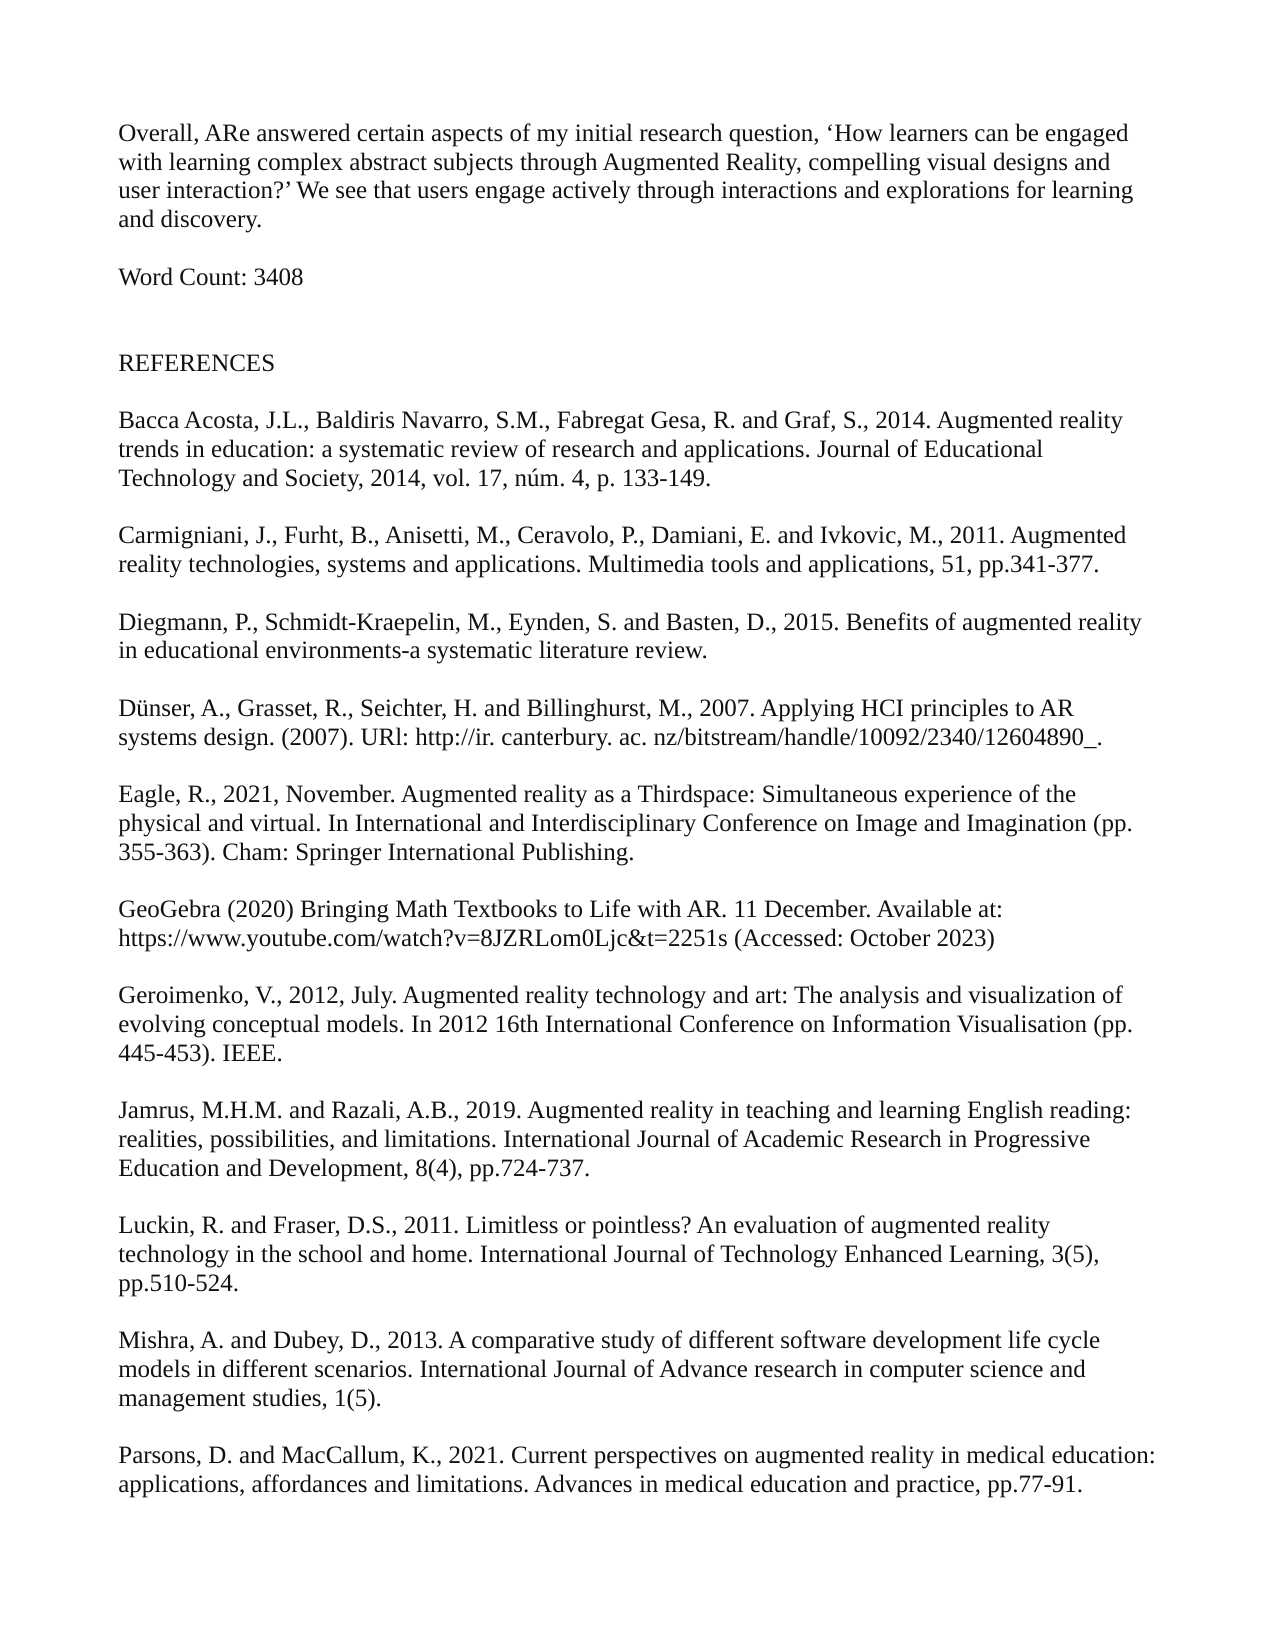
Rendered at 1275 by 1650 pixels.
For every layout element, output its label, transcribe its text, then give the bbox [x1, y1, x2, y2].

text Bacca Acosta, J.L., Baldiris Navarro, S.M., Fabregat Gesa, R. and Graf, S., 2014. Augmented reality trends in education: a systematic review of research and applications. Journal of Educational Technology and Society, 2014, vol. 17, núm. 4, p. 133-149. [118, 406, 1157, 492]
text Eagle, R., 2021, November. Augmented reality as a Thirdspace: Simultaneous experience of the physical and virtual. In International and Interdisciplinary Conference on Image and Imagination (pp. 355-363). Cham: Springer International Publishing. [118, 779, 1157, 866]
text Luckin, R. and Fraser, D.S., 2011. Limitless or pointless? An evaluation of augmented reality technology in the school and home. International Journal of Technology Enhanced Learning, 3(5), pp.510-524. [118, 1211, 1157, 1297]
text Diegmann, P., Schmidt-Kraepelin, M., Eynden, S. and Basten, D., 2015. Benefits of augmented reality in educational environments-a systematic literature review. [118, 607, 1157, 664]
text Geroimenko, V., 2012, July. Augmented reality technology and art: The analysis and visualization of evolving conceptual models. In 2012 16th International Conference on Information Visualisation (pp. 445-453). IEEE. [118, 981, 1157, 1067]
text Overall, ARe answered certain aspects of my initial research question, ‘How learners can be engaged with learning complex abstract subjects through Augmented Reality, compelling visual designs and user interaction?’ We see that users engage actively through interactions and explorations for learning and discovery. [118, 118, 1157, 233]
text REFERENCES [118, 348, 1157, 377]
text Parsons, D. and MacCallum, K., 2021. Current perspectives on augmented reality in medical education: applications, affordances and limitations. Advances in medical education and practice, pp.77-91. [118, 1441, 1157, 1498]
text GeoGebra (2020) Bringing Math Textbooks to Life with AR. 11 December. Available at: https://www.youtube.com/watch?v=8JZRLom0Ljc&t=2251s (Accessed: October 2023) [118, 894, 1157, 952]
text Dünser, A., Grasset, R., Seichter, H. and Billinghurst, M., 2007. Applying HCI principles to AR systems design. (2007). URl: http://ir. canterbury. ac. nz/bitstream/handle/10092/2340/12604890_. [118, 693, 1157, 751]
text Carmigniani, J., Furht, B., Anisetti, M., Ceravolo, P., Damiani, E. and Ivkovic, M., 2011. Augmented reality technologies, systems and applications. Multimedia tools and applications, 51, pp.341-377. [118, 521, 1157, 578]
text Word Count: 3408 [118, 262, 1157, 291]
text Jamrus, M.H.M. and Razali, A.B., 2019. Augmented reality in teaching and learning English reading: realities, possibilities, and limitations. International Journal of Academic Research in Progressive Education and Development, 8(4), pp.724-737. [118, 1096, 1157, 1182]
text Mishra, A. and Dubey, D., 2013. A comparative study of different software development life cycle models in different scenarios. International Journal of Advance research in computer science and management studies, 1(5). [118, 1326, 1157, 1412]
